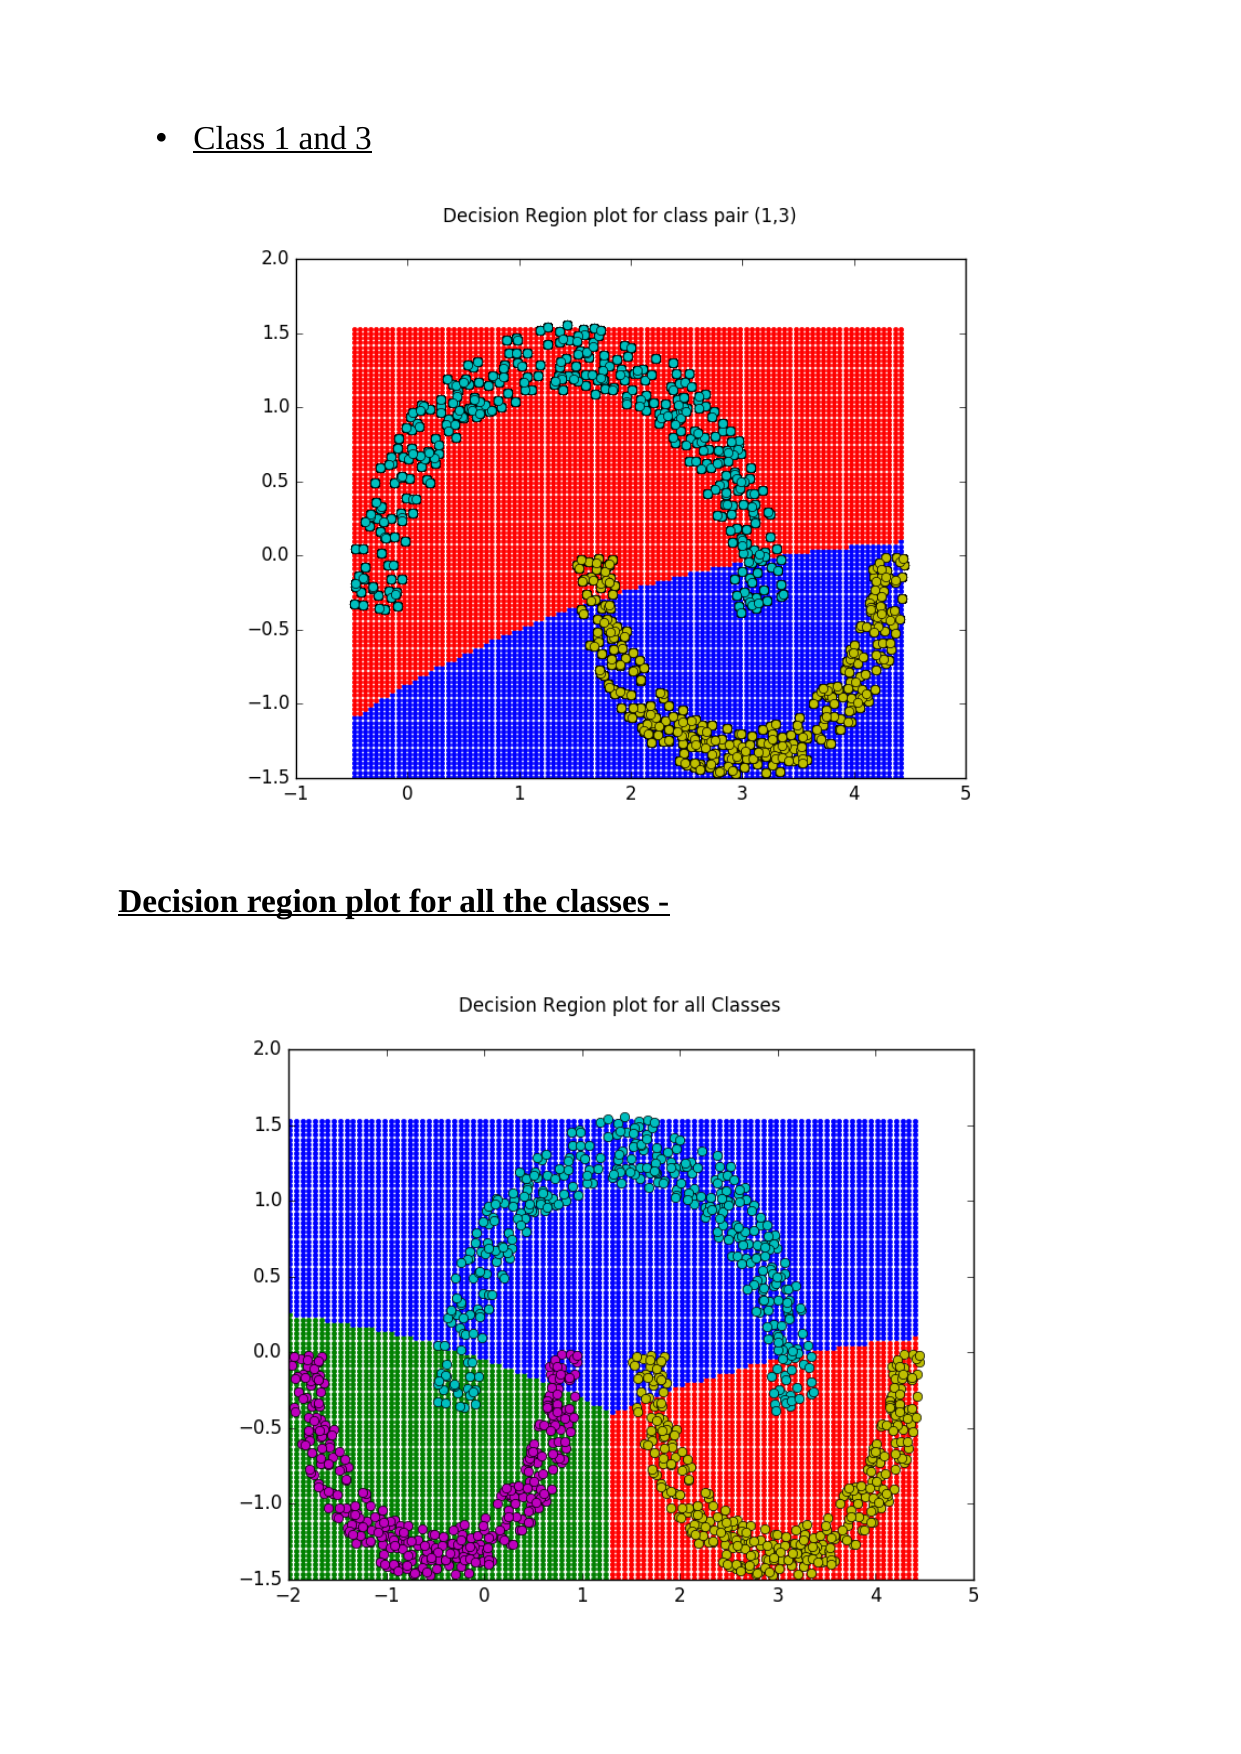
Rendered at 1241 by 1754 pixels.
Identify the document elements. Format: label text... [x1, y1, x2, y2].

picture [188, 194, 1052, 843]
list Class 1 and 3 [156, 118, 1122, 156]
text Decision region plot for all the classes - [118, 881, 1122, 919]
picture [178, 983, 1062, 1646]
